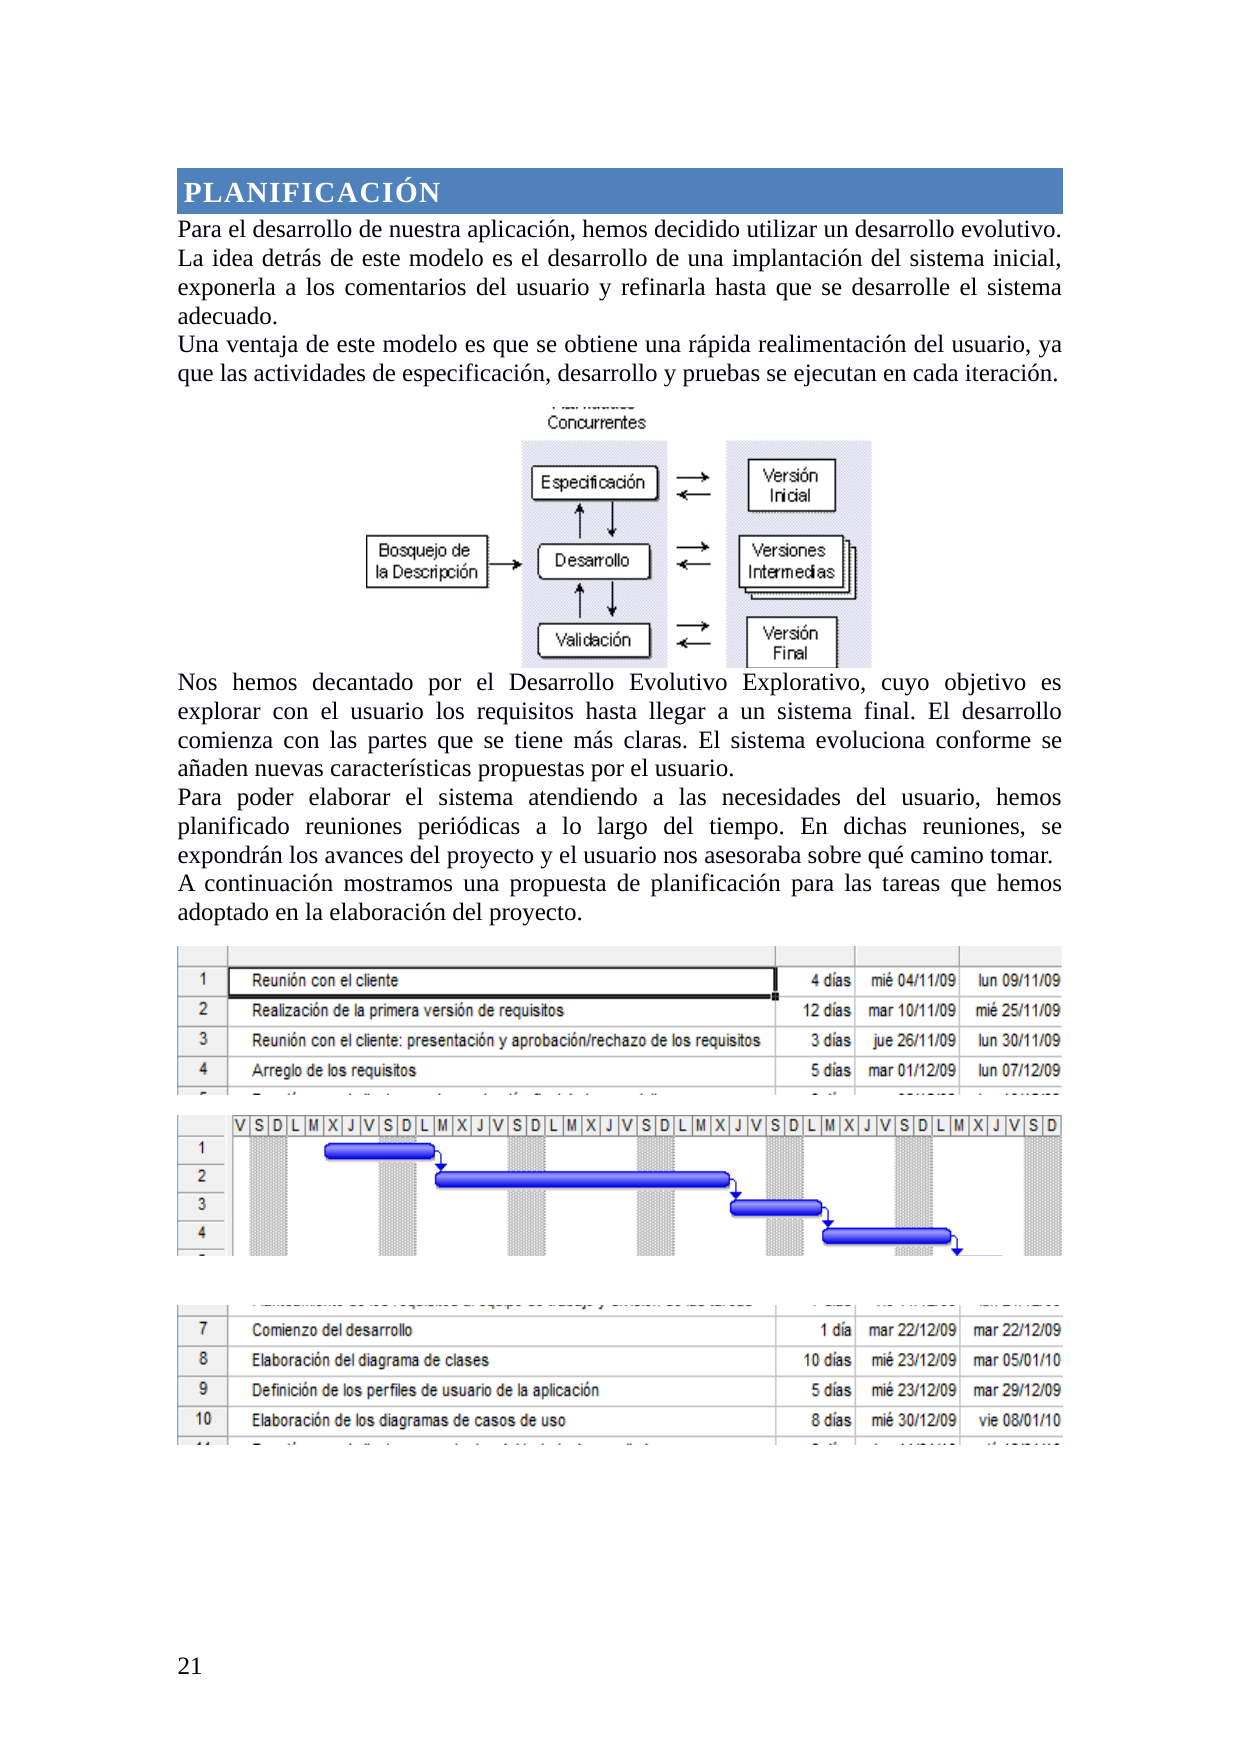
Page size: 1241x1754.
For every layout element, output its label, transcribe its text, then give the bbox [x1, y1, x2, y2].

text A continuación mostramos una propuesta de planificación para las tareas que hemos adoptado en la elaboración del proyecto. [177, 868, 1063, 926]
picture [177, 946, 1062, 1095]
text Nos hemos decantado por el Desarrollo Evolutivo Explorativo, cuyo objetivo es explorar con el usuario los requisitos hasta llegar a un sistema final. El desarrollo comienza con las partes que se tiene más claras. El sistema evoluciona conforme se añaden nuevas características propuestas por el usuario. [177, 667, 1063, 782]
picture [366, 407, 874, 668]
picture [177, 1305, 1063, 1445]
text Para el desarrollo de nuestra aplicación, hemos decidido utilizar un desarrollo evolutivo. La idea detrás de este modelo es el desarrollo de una implantación del sistema inicial, exponerla a los comentarios del usuario y refinarla hasta que se desarrolle el sistema adecuado. [177, 214, 1063, 329]
text Para poder elaborar el sistema atendiendo a las necesidades del usuario, hemos planificado reuniones periódicas a lo largo del tiempo. En dichas reuniones, se expondrán los avances del proyecto y el usuario nos asesoraba sobre qué camino tomar. [177, 782, 1063, 868]
subtitle Planificación [184, 175, 1057, 208]
picture [177, 1115, 1062, 1256]
text Una ventaja de este modelo es que se obtiene una rápida realimentación del usuario, ya que las actividades de especificación, desarrollo y pruebas se ejecutan en cada iteración. [177, 329, 1063, 387]
